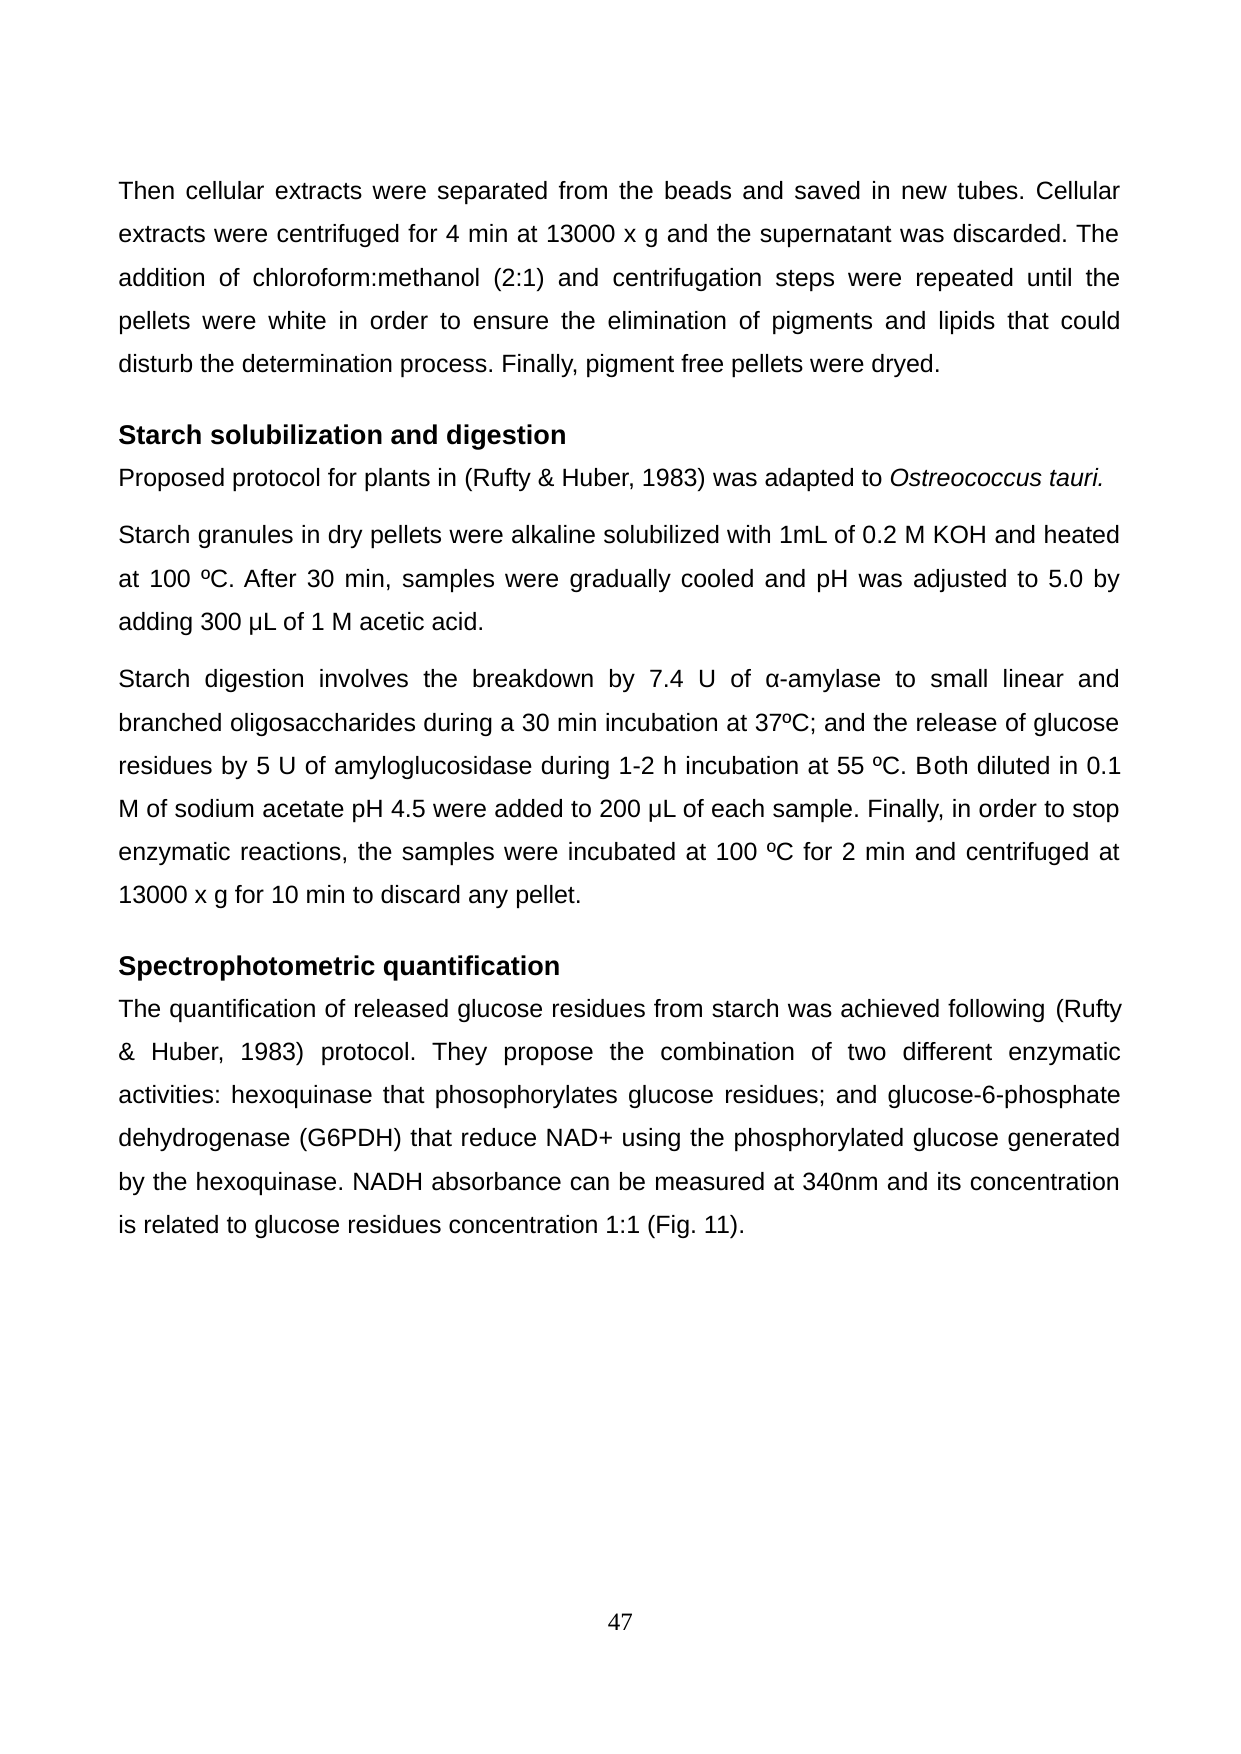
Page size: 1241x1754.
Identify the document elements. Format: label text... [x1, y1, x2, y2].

subtitle Starch solubilization and digestion [118, 419, 1122, 450]
text Starch granules in dry pellets were alkaline solubilized with 1mL of 0.2 M KOH and heated at 100 ºC. After 30 min, samples were gradually cooled and pH was adjusted to 5.0 by adding 300 μL of 1 M acetic acid. [118, 521, 1122, 636]
text Starch digestion involves the breakdown by 7.4 U of α-amylase to small linear and branched oligosaccharides during a 30 min incubation at 37ºC; and the release of glucose residues by 5 U of amyloglucosidase during 1-2 h incubation at 55 ºC. Both diluted in 0.1 M of sodium acetate pH 4.5 were added to 200 μL of each sample. Finally, in order to stop enzymatic reactions, the samples were incubated at 100 ºC for 2 min and centrifuged at 13000 x g for 10 min to discard any pellet. [118, 664, 1122, 909]
text Then cellular extracts were separated from the beads and saved in new tubes. Cellular extracts were centrifuged for 4 min at 13000 x g and the supernatant was discarded. The addition of chloroform:methanol (2:1) and centrifugation steps were repeated until the pellets were white in order to ensure the elimination of pigments and lipids that could disturb the determination process. Finally, pigment free pellets were dryed. [118, 176, 1122, 378]
text Proposed protocol for plants in (Rufty & Huber, 1983)⁠ was adapted to Ostreococcus tauri. [118, 463, 1122, 492]
text The quantification of released glucose residues from starch was achieved following (Rufty & Huber, 1983)⁠ protocol. They propose the combination of two different enzymatic activities: hexoquinase that phosophorylates glucose residues; and glucose-6-phosphate dehydrogenase (G6PDH) that reduce NAD+ using the phosphorylated glucose generated by the hexoquinase. NADH absorbance can be measured at 340nm and its concentration is related to glucose residues concentration 1:1 (Fig. 11). [118, 994, 1122, 1238]
subtitle Spectrophotometric quantification [118, 950, 1122, 982]
